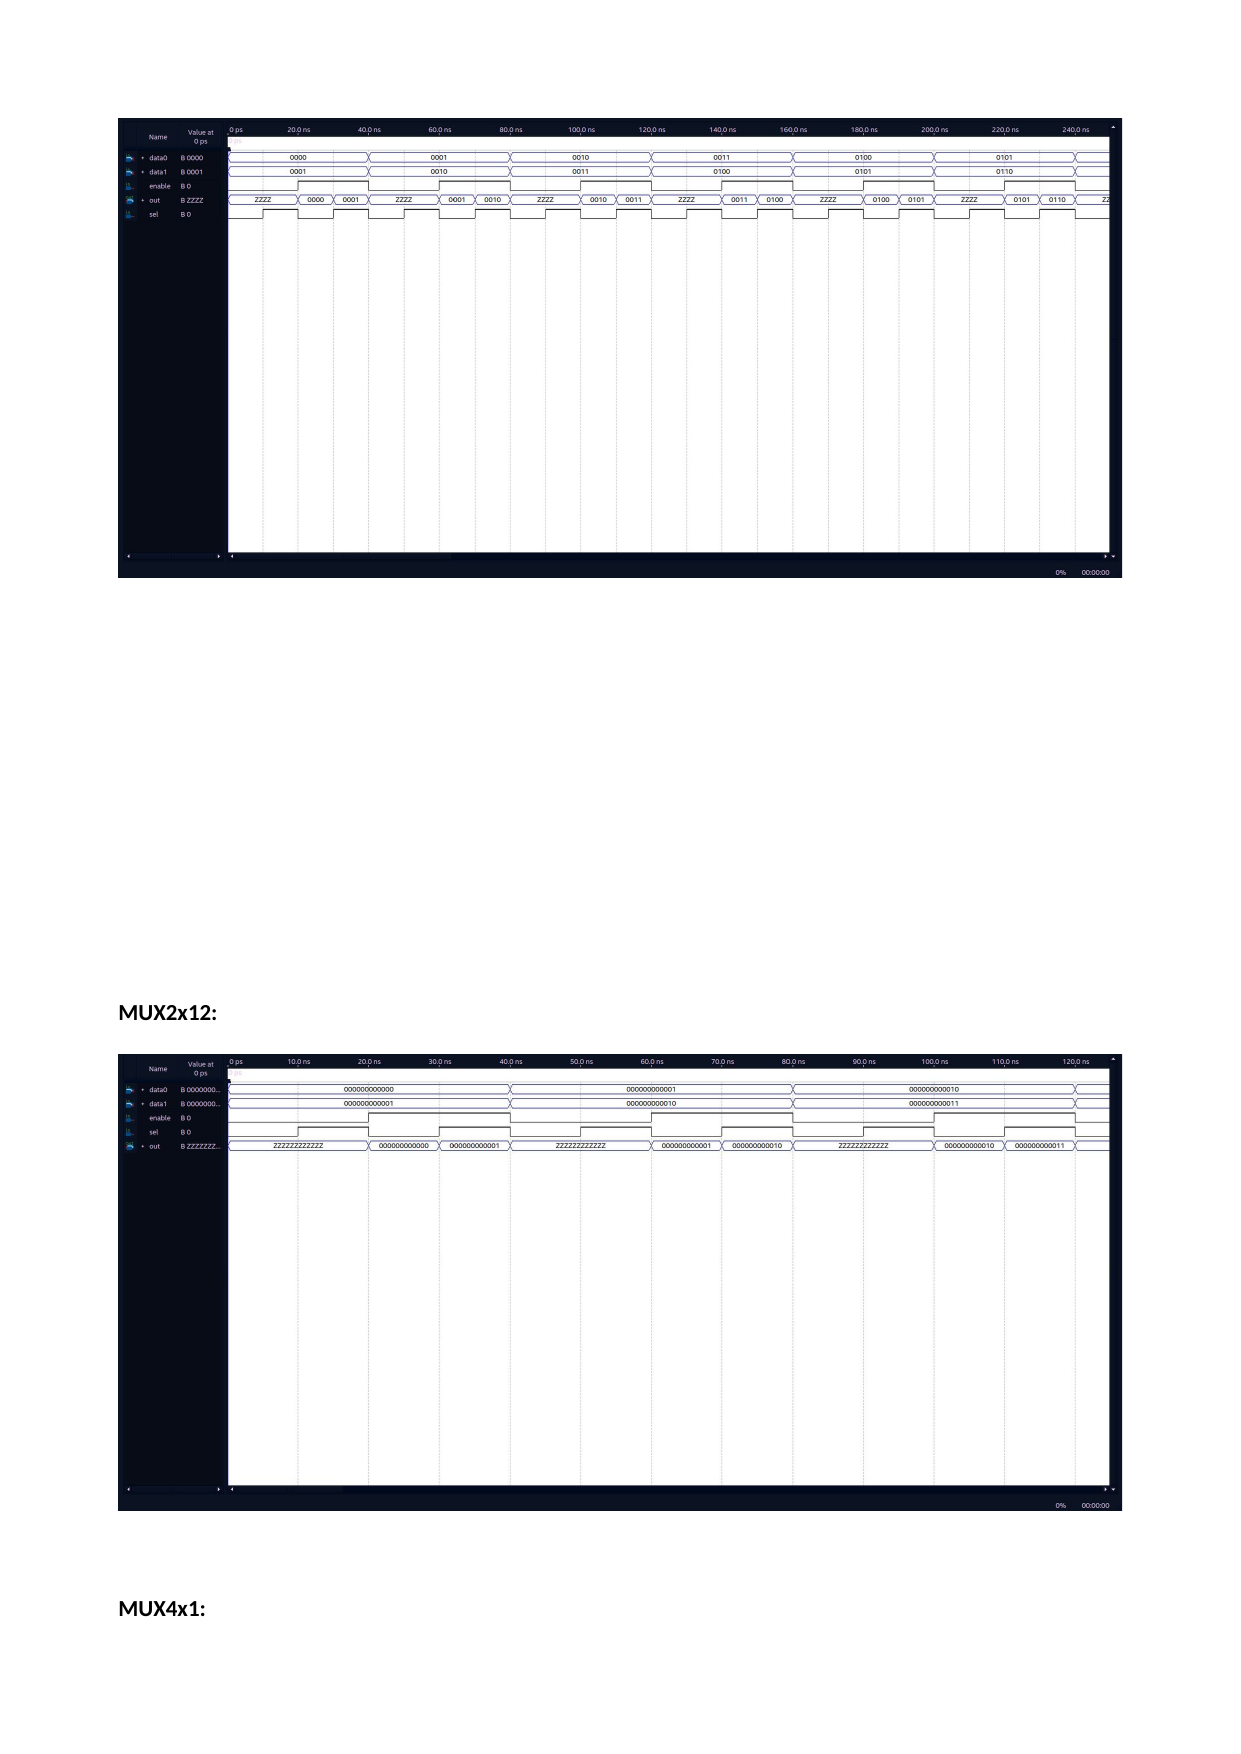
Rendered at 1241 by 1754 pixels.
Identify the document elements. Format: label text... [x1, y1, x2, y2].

picture [118, 1054, 1123, 1511]
text MUX4x1: [118, 1594, 1122, 1623]
picture [118, 118, 1123, 578]
text MUX2x12: [118, 998, 1122, 1026]
